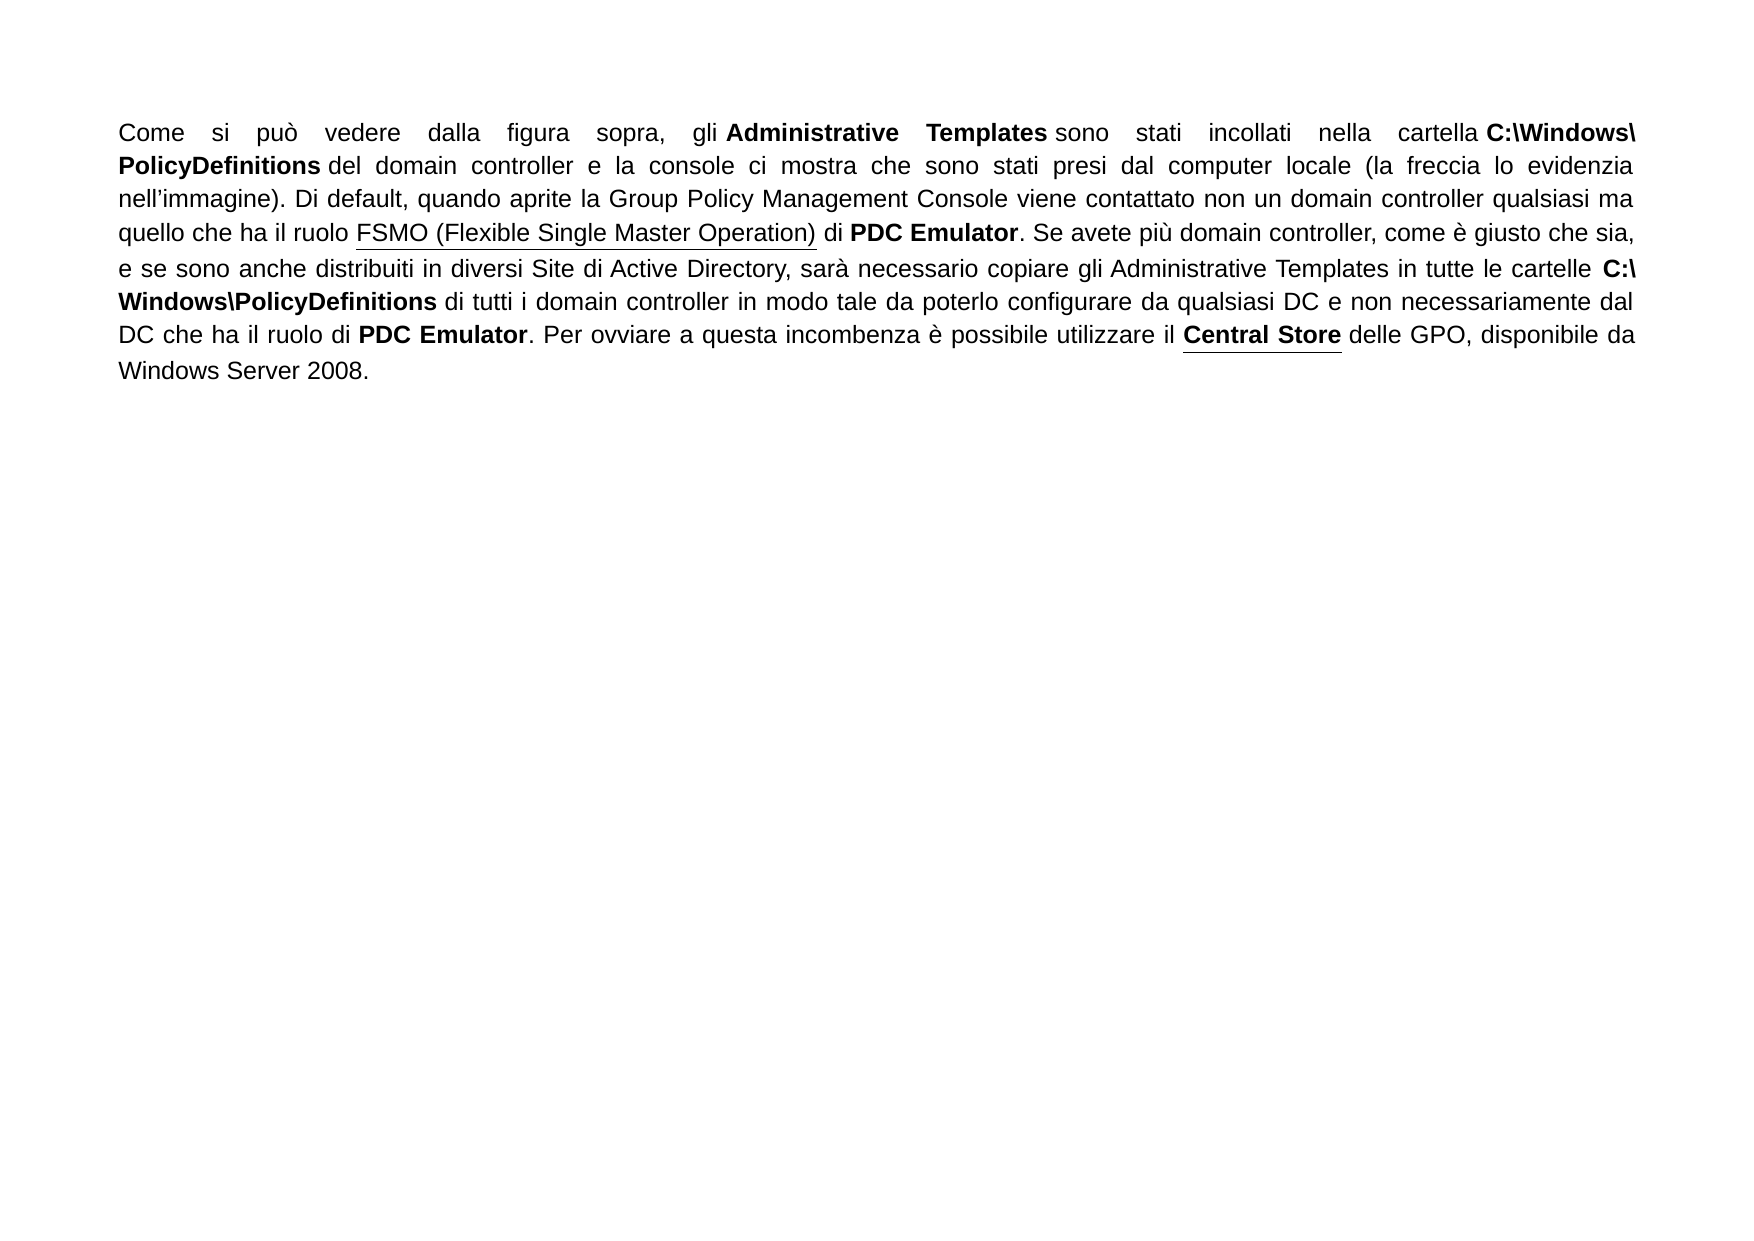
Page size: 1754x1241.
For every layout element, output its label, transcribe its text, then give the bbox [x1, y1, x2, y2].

text Come si può vedere dalla figura sopra, gli Administrative Templates sono stati incollati nella cartella C:\Windows\PolicyDefinitions del domain controller e la console ci mostra che sono stati presi dal computer locale (la freccia lo evidenzia nell’immagine). Di default, quando aprite la Group Policy Management Console viene contattato non un domain controller qualsiasi ma quello che ha il ruolo FSMO (Flexible Single Master Operation) di PDC Emulator. Se avete più domain controller, come è giusto che sia, e se sono anche distribuiti in diversi Site di Active Directory, sarà necessario copiare gli Administrative Templates in tutte le cartelle C:\Windows\PolicyDefinitions di tutti i domain controller in modo tale da poterlo configurare da qualsiasi DC e non necessariamente dal DC che ha il ruolo di PDC Emulator. Per ovviare a questa incombenza è possibile utilizzare il Central Store delle GPO, disponibile da Windows Server 2008. [118, 118, 1636, 385]
